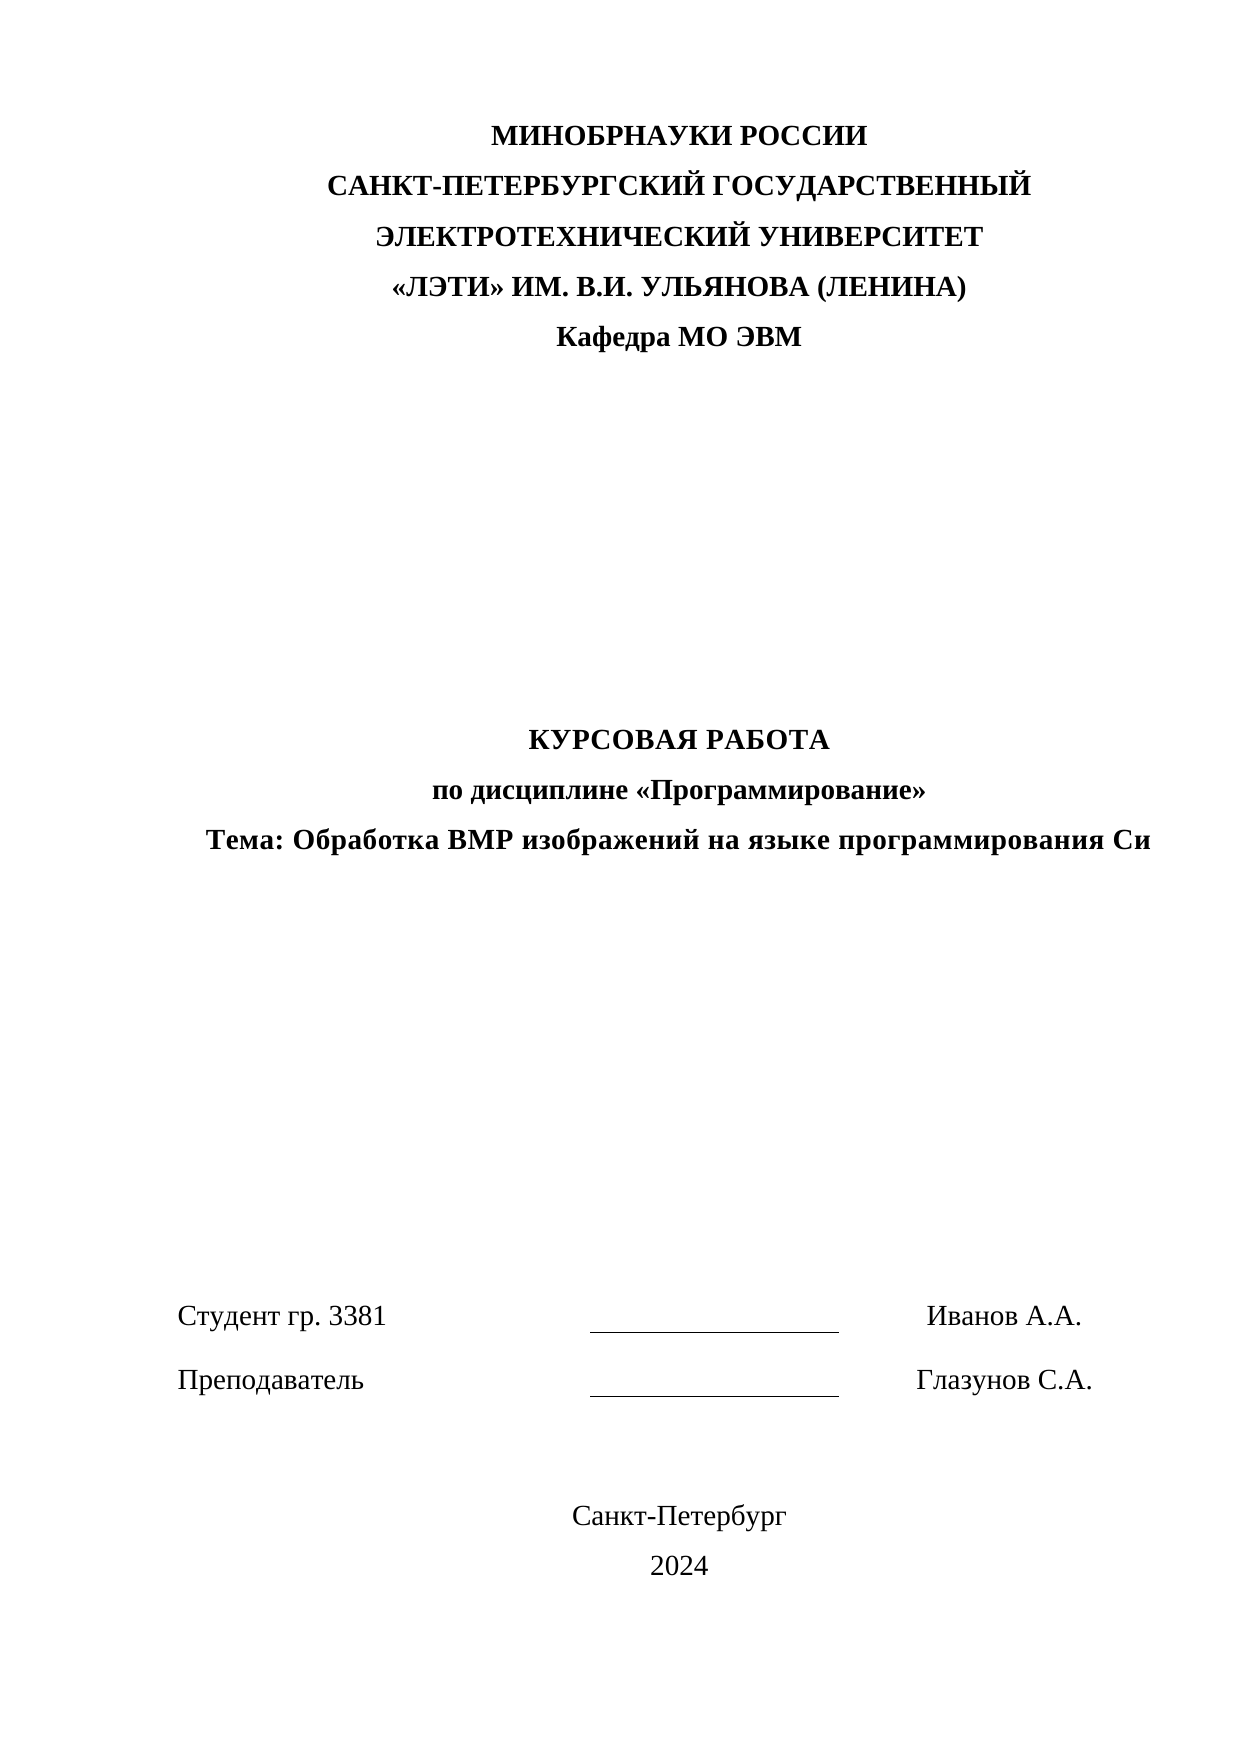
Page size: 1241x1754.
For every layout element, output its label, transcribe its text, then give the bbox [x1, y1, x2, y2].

text МИНОБРНАУКИ РОССИИ [177, 118, 1181, 152]
text электротехнический университет [177, 219, 1181, 252]
table_header Иванов А.А. [839, 1268, 1170, 1332]
text Санкт-Петербург [177, 1498, 1181, 1531]
table_header Студент гр. 3381 [166, 1268, 590, 1332]
text по дисциплине «Программирование» [177, 772, 1181, 806]
text 2024 [177, 1548, 1181, 1582]
text Курсовая РАБОТА [177, 722, 1181, 755]
table_header [590, 1268, 839, 1332]
text Санкт-Петербургский государственный [177, 168, 1181, 202]
text «ЛЭТИ» им. В.И. Ульянова (Ленина) [177, 269, 1181, 303]
table_cell [590, 1333, 839, 1396]
text Тема: Обработка BMP изображений на языке программирования Си [177, 822, 1181, 856]
text Кафедра МО ЭВМ [177, 319, 1181, 353]
table_cell Преподаватель [166, 1332, 590, 1396]
table_cell Глазунов С.А. [839, 1332, 1170, 1396]
